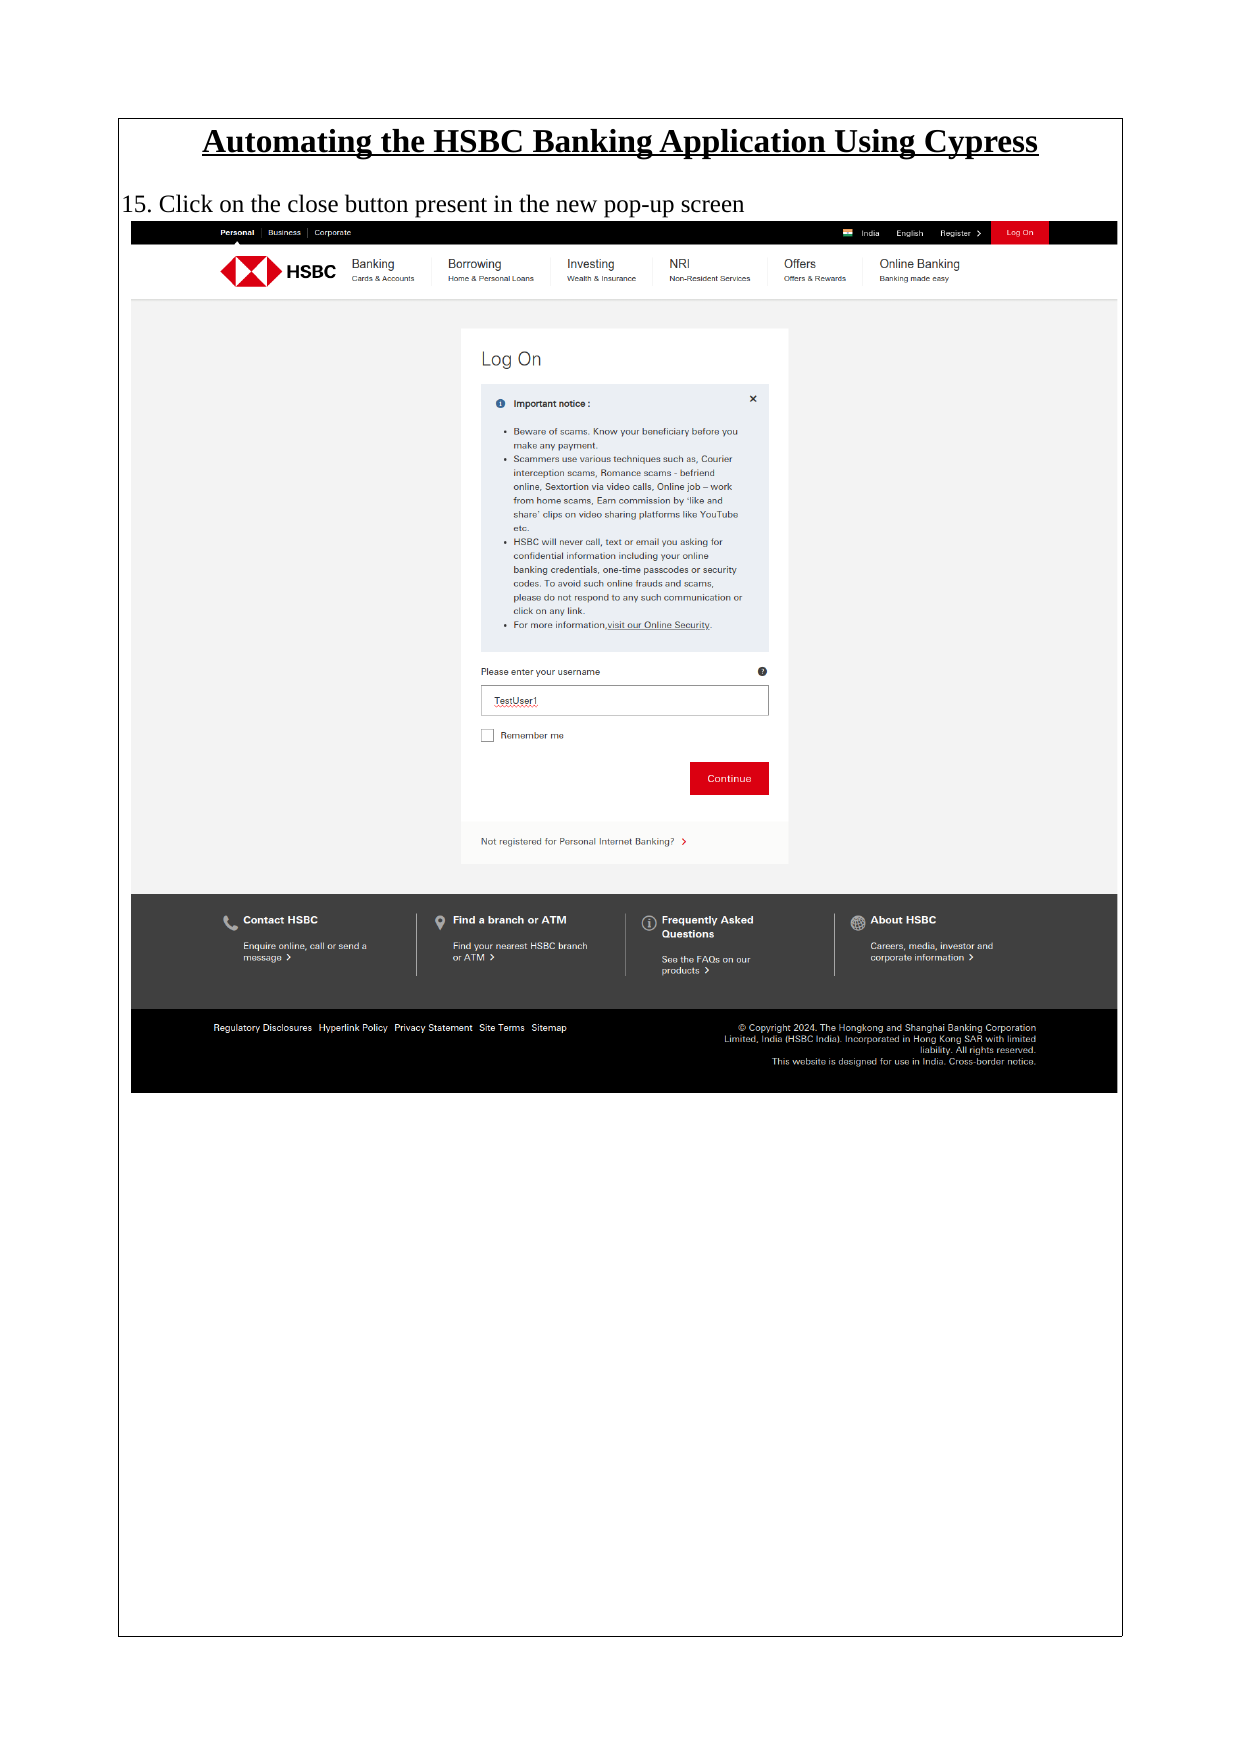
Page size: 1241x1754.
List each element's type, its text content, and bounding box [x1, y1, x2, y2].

picture [131, 221, 1118, 1093]
text 15. Click on the close button present in the new pop-up screen [121, 189, 1119, 218]
